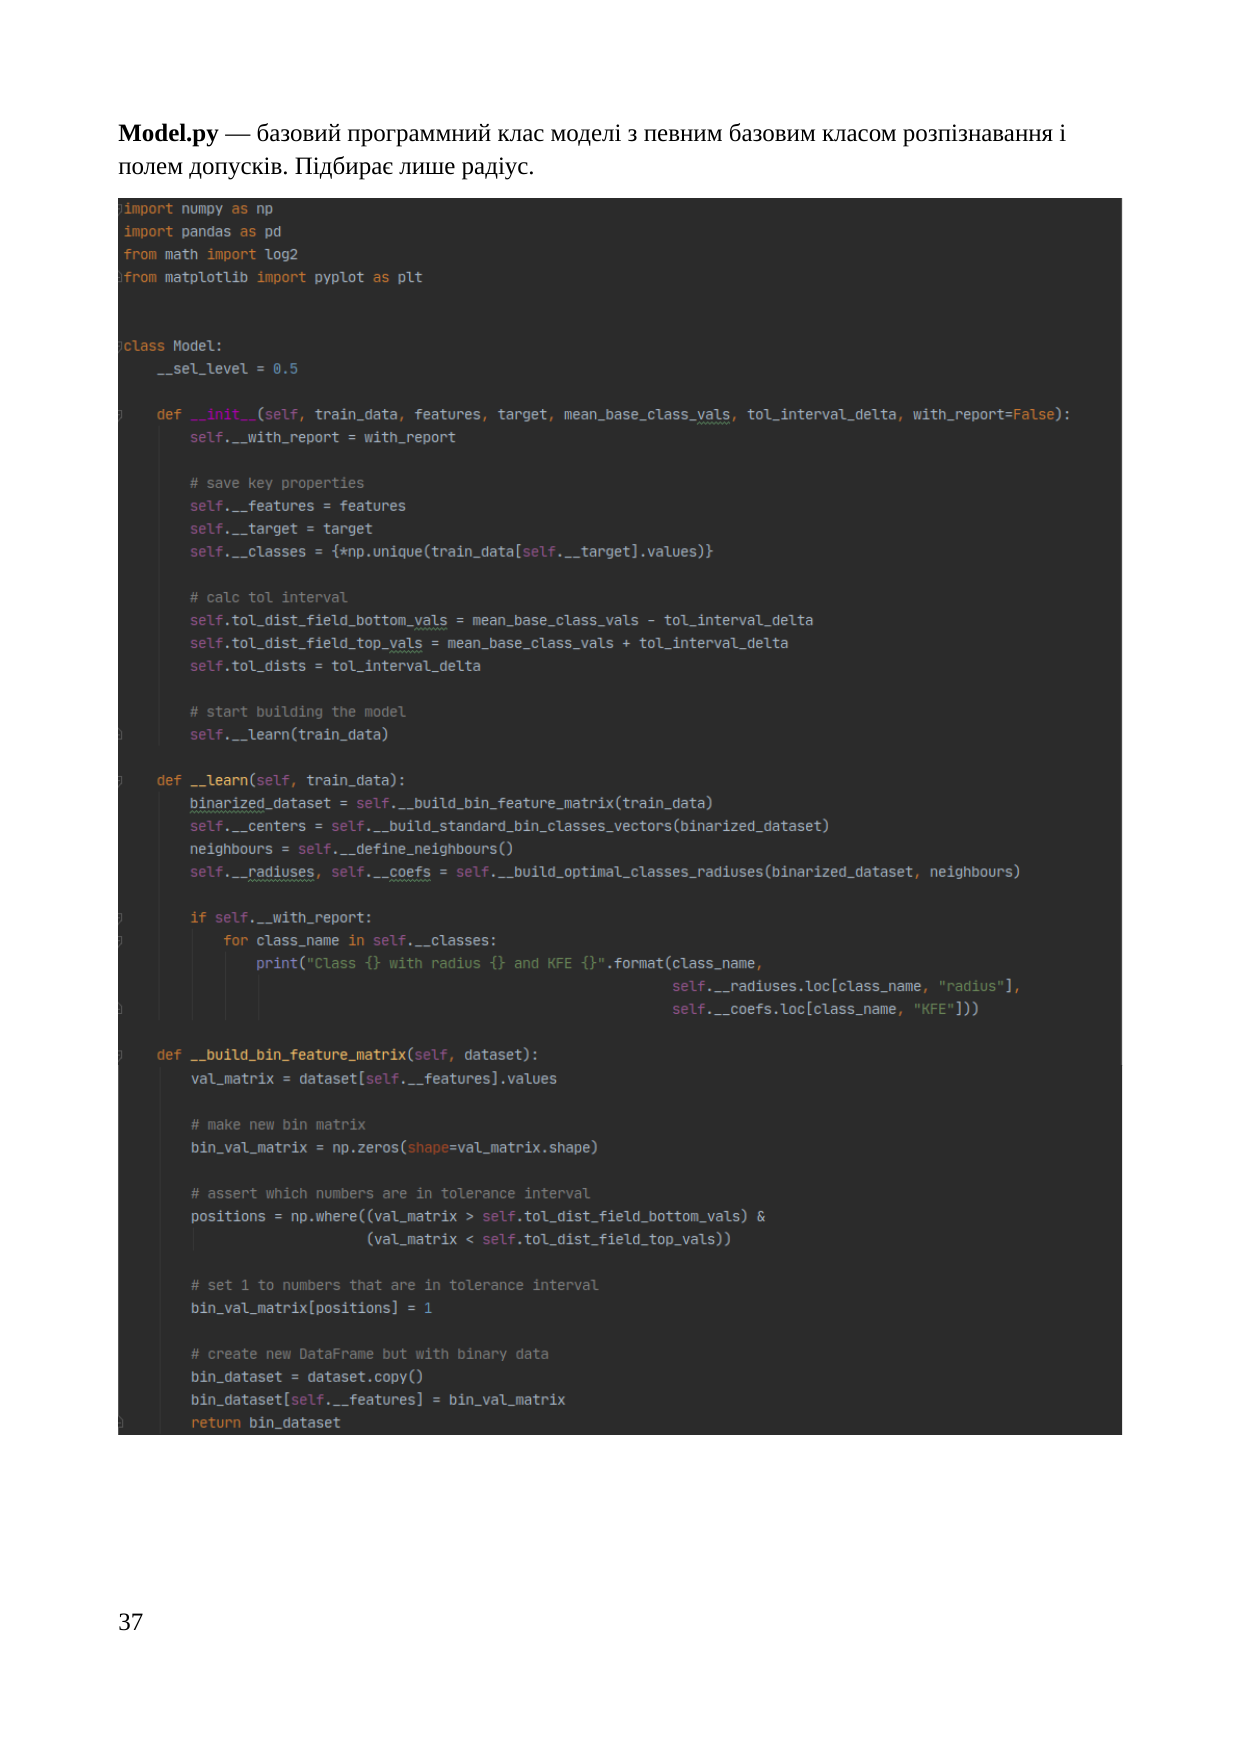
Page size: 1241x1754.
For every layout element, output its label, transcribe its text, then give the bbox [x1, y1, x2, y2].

picture [118, 198, 1123, 1435]
text Model.py — базовий программний клас моделі з певним базовим класом розпізнавання і полем допусків. Підбирає лише радіус. [118, 118, 1122, 180]
